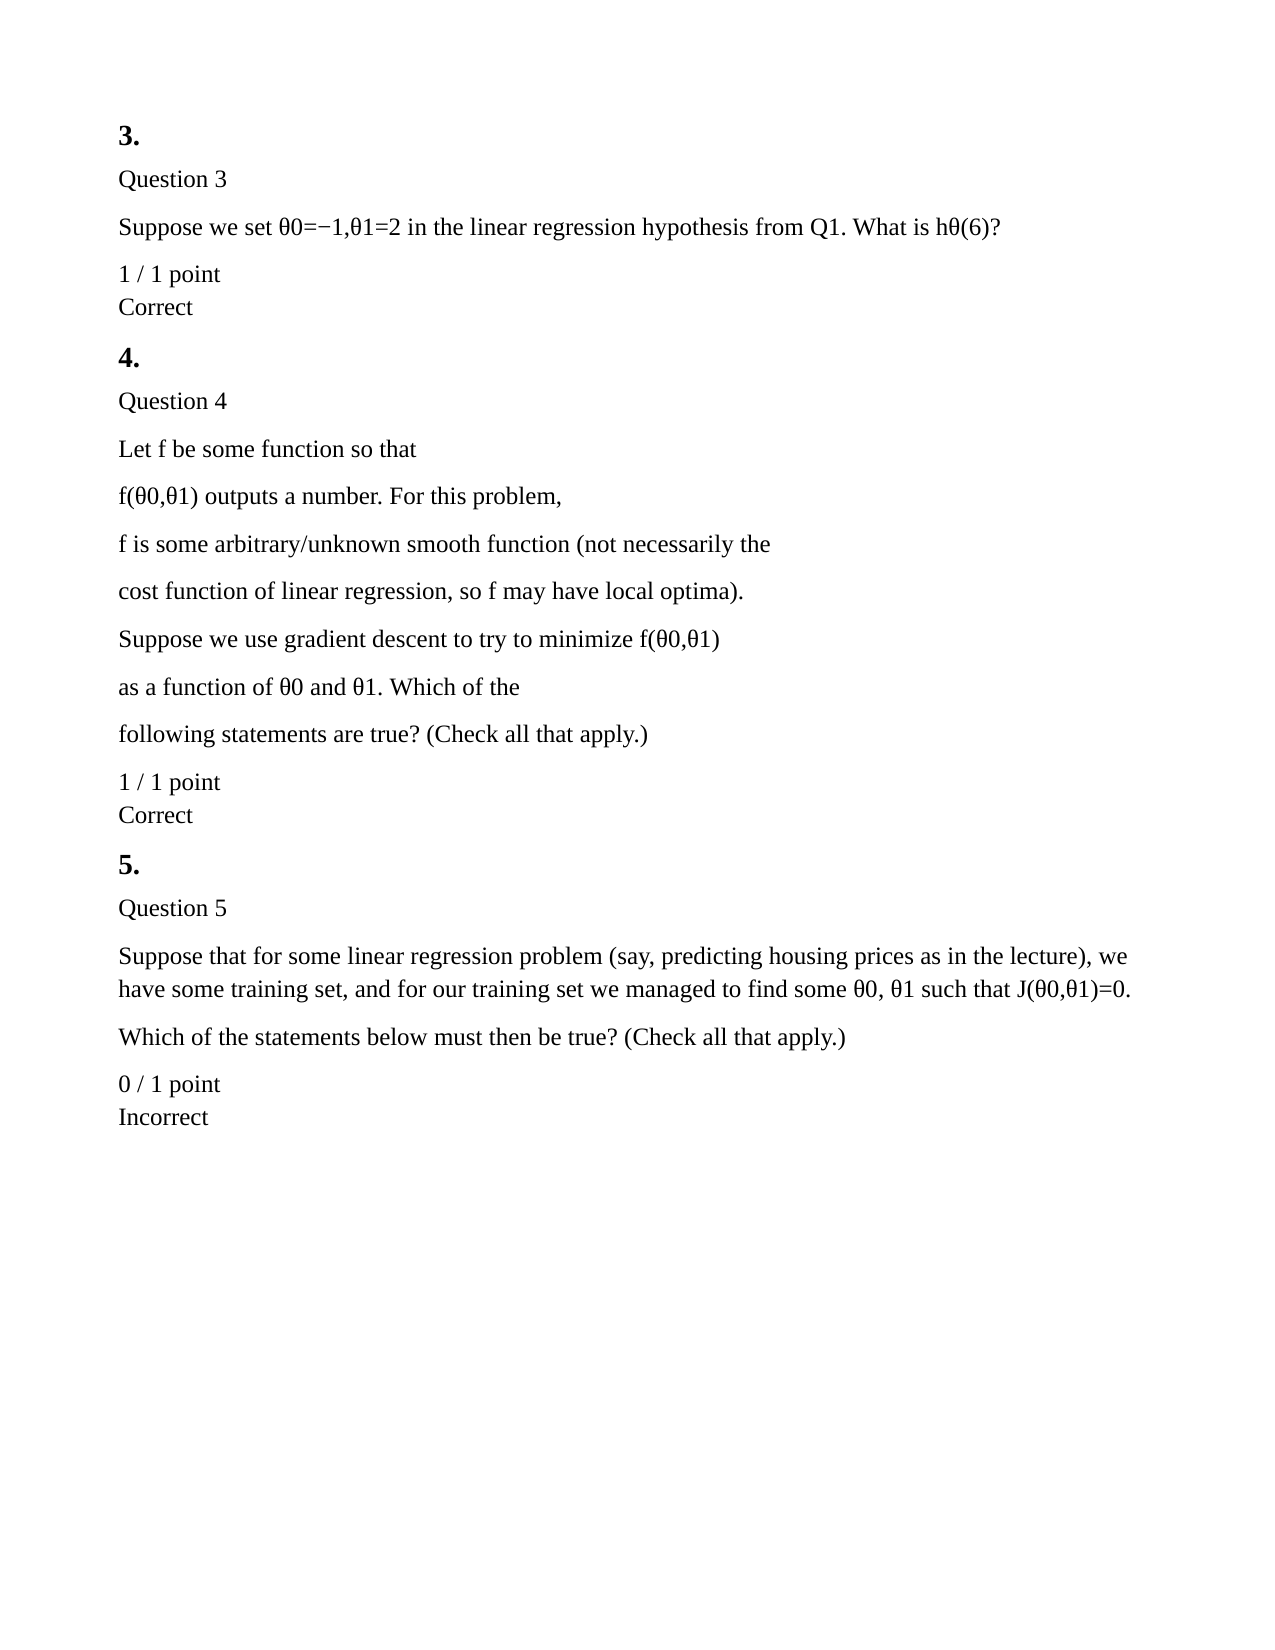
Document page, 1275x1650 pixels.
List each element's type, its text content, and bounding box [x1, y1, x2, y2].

text as a function of θ0​ and θ1​. Which of the [118, 672, 1157, 700]
text 1 / 1 point [118, 259, 1157, 288]
text 1 / 1 point [118, 767, 1157, 796]
text Suppose that for some linear regression problem (say, predicting housing prices as in the lecture), we have some training set, and for our training set we managed to find some θ0​, θ1​ such that J(θ0​,θ1​)=0. [118, 941, 1157, 1003]
text Question 5 [118, 893, 1157, 922]
subtitle 3. [118, 118, 1157, 152]
text Which of the statements below must then be true? (Check all that apply.) [118, 1022, 1157, 1051]
text following statements are true? (Check all that apply.) [118, 719, 1157, 748]
text Correct [118, 292, 1157, 321]
text Suppose we set θ0​=−1,θ1​=2 in the linear regression hypothesis from Q1. What is hθ​(6)? [118, 212, 1157, 241]
text Correct [118, 800, 1157, 829]
text Suppose we use gradient descent to try to minimize f(θ0​,θ1​) [118, 624, 1157, 653]
text Question 3 [118, 164, 1157, 193]
text Incorrect [118, 1102, 1157, 1131]
subtitle 5. [118, 847, 1157, 881]
text Let f be some function so that [118, 434, 1157, 462]
text 0 / 1 point [118, 1069, 1157, 1098]
text cost function of linear regression, so f may have local optima). [118, 576, 1157, 605]
text f is some arbitrary/unknown smooth function (not necessarily the [118, 529, 1157, 558]
subtitle 4. [118, 340, 1157, 373]
text Question 4 [118, 386, 1157, 415]
text f(θ0​,θ1​) outputs a number. For this problem, [118, 481, 1157, 510]
